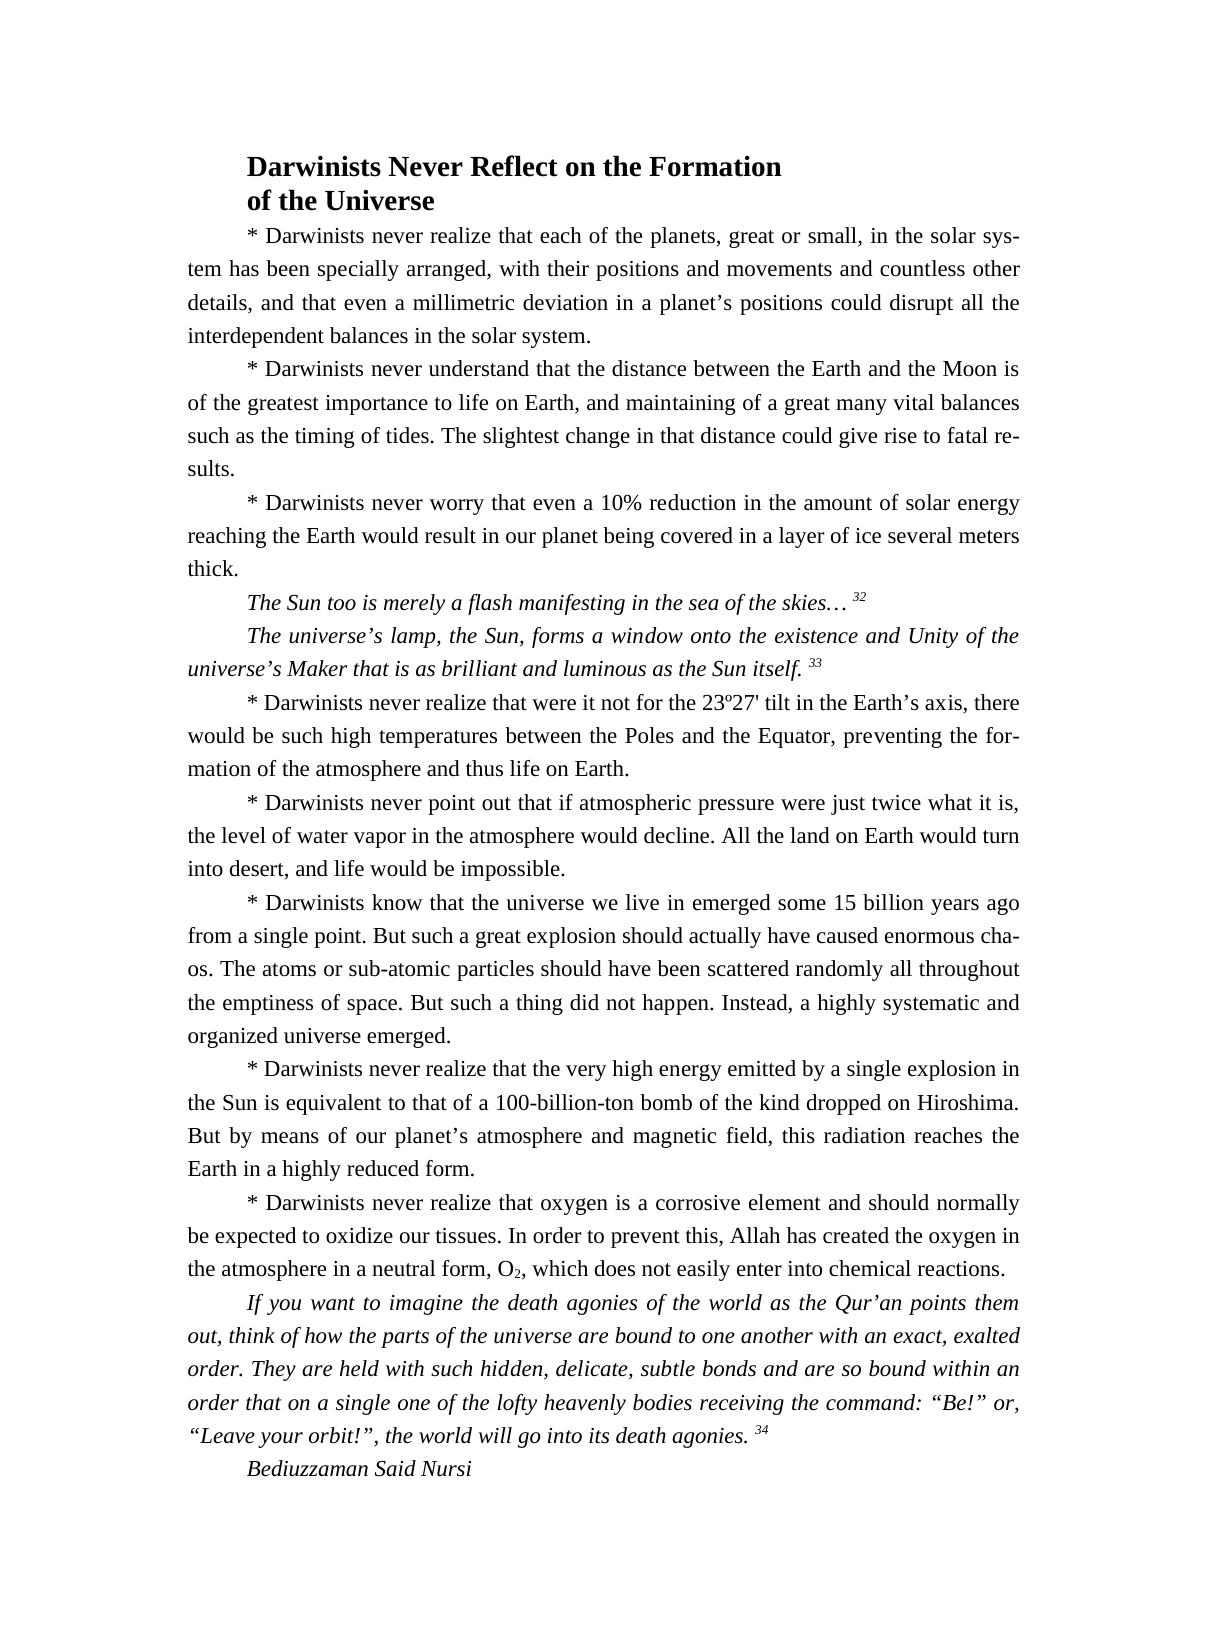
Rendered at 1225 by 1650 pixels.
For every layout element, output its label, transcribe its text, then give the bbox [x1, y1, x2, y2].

text * Darwinists nev­er un­der­stand that the dis­tance be­tween the Earth and the Moon is of the great­est im­por­tance to life on Earth, and main­tain­ing of a great many vi­tal bal­an­ces such as the tim­ing of ti­des. The slight­est change in that dis­tance could give rise to fa­tal re­sults. [187, 350, 1020, 483]
text * Darwinists nev­er re­al­ize that the very high en­er­gy emit­ted by a sin­gle ex­plo­sion in the Sun is equiv­a­lent to that of a 100-bil­lion-ton bomb of the kind dropped on Hiroshima. But by means of our plan­et’s at­mos­phere and mag­net­ic field, this ra­di­a­tion reach­es the Earth in a high­ly re­duced form. [187, 1050, 1020, 1183]
text of the Universe [187, 183, 1020, 217]
text * Darwinists nev­er re­al­ize that were it not for the 23º27' tilt in the Earth’s ax­is, there would be such high tem­per­a­tures be­tween the Poles and the Equator, pre­vent­ing the for­ma­tion of the at­mos­phere and thus life on Earth. [187, 683, 1020, 783]
text * Darwinists nev­er re­al­ize that ox­y­gen is a cor­ro­sive el­e­ment and should nor­mal­ly be ex­pect­ed to ox­i­dize our tis­sues. In or­der to pre­vent this, Allah has cre­at­ed the ox­y­gen in the at­mos­phere in a neu­tral form, O2, which does not eas­i­ly en­ter in­to chem­i­cal re­ac­tions. [187, 1183, 1020, 1283]
text The uni­ver­se’s lamp, the Sun, forms a win­dow on­to the ex­is­tence and Unity of the uni­ver­se’s Maker that is as bril­liant and lu­mi­nous as the Sun it­self. 33 [187, 617, 1020, 683]
text * Darwinists know that the uni­verse we live in emerged some 15 bil­lion years ago from a sin­gle point. But such a great ex­plo­sion should ac­tu­al­ly have caused enor­mous cha­os. The at­oms or sub-atom­ic par­ti­cles should have been scat­tered ran­dom­ly all through­out the emp­ti­ness of space. But such a thing did not hap­pen. Instead, a high­ly sys­tem­at­ic and or­ga­nized uni­verse emerged. [187, 883, 1020, 1050]
text * Darwinists nev­er wor­ry that even a 10% re­duc­tion in the amount of so­lar en­er­gy reach­ing the Earth would re­sult in our plan­et be­ing cov­ered in a lay­er of ice sev­er­al me­ters thick. [187, 483, 1020, 583]
text Bediuzzaman Said Nursi [187, 1450, 1020, 1483]
text * Darwinists nev­er point out that if at­mos­pher­ic pres­sure were just twice what it is, the lev­el of wa­ter va­por in the at­mos­phere would de­cline. All the land on Earth would turn in­to desert, and life would be im­pos­si­ble. [187, 783, 1020, 883]
text If you want to im­ag­ine the death ag­o­nies of the world as the Qur’an points them out, think of how the parts of the uni­verse are bound to one an­oth­er with an ex­act, ex­alt­ed or­der. They are held with such hid­den, del­i­cate, sub­tle bonds and are so bound with­in an or­der that on a sin­gle one of the lofty heav­en­ly bod­ies re­ceiv­ing the com­mand: “Be!” or, “Leave your or­bit!”, the world will go in­to its death ag­o­nies. 34 [187, 1283, 1020, 1450]
text * Darwinists nev­er re­al­ize that each of the plan­ets, great or small, in the so­lar sys­tem has been spe­cial­ly ar­ranged, with their po­si­tions and move­ments and count­less oth­er de­tails, and that even a mil­li­met­ric de­vi­a­tion in a plan­et’s po­si­tions could dis­rupt all the in­ter­de­pend­ent bal­an­ces in the so­lar sys­tem. [187, 217, 1020, 350]
text Darwinists Never Reflect on the Formation [187, 150, 1020, 183]
text The Sun too is mere­ly a flash man­i­fest­ing in the sea of the skies… 32 [187, 583, 1020, 617]
